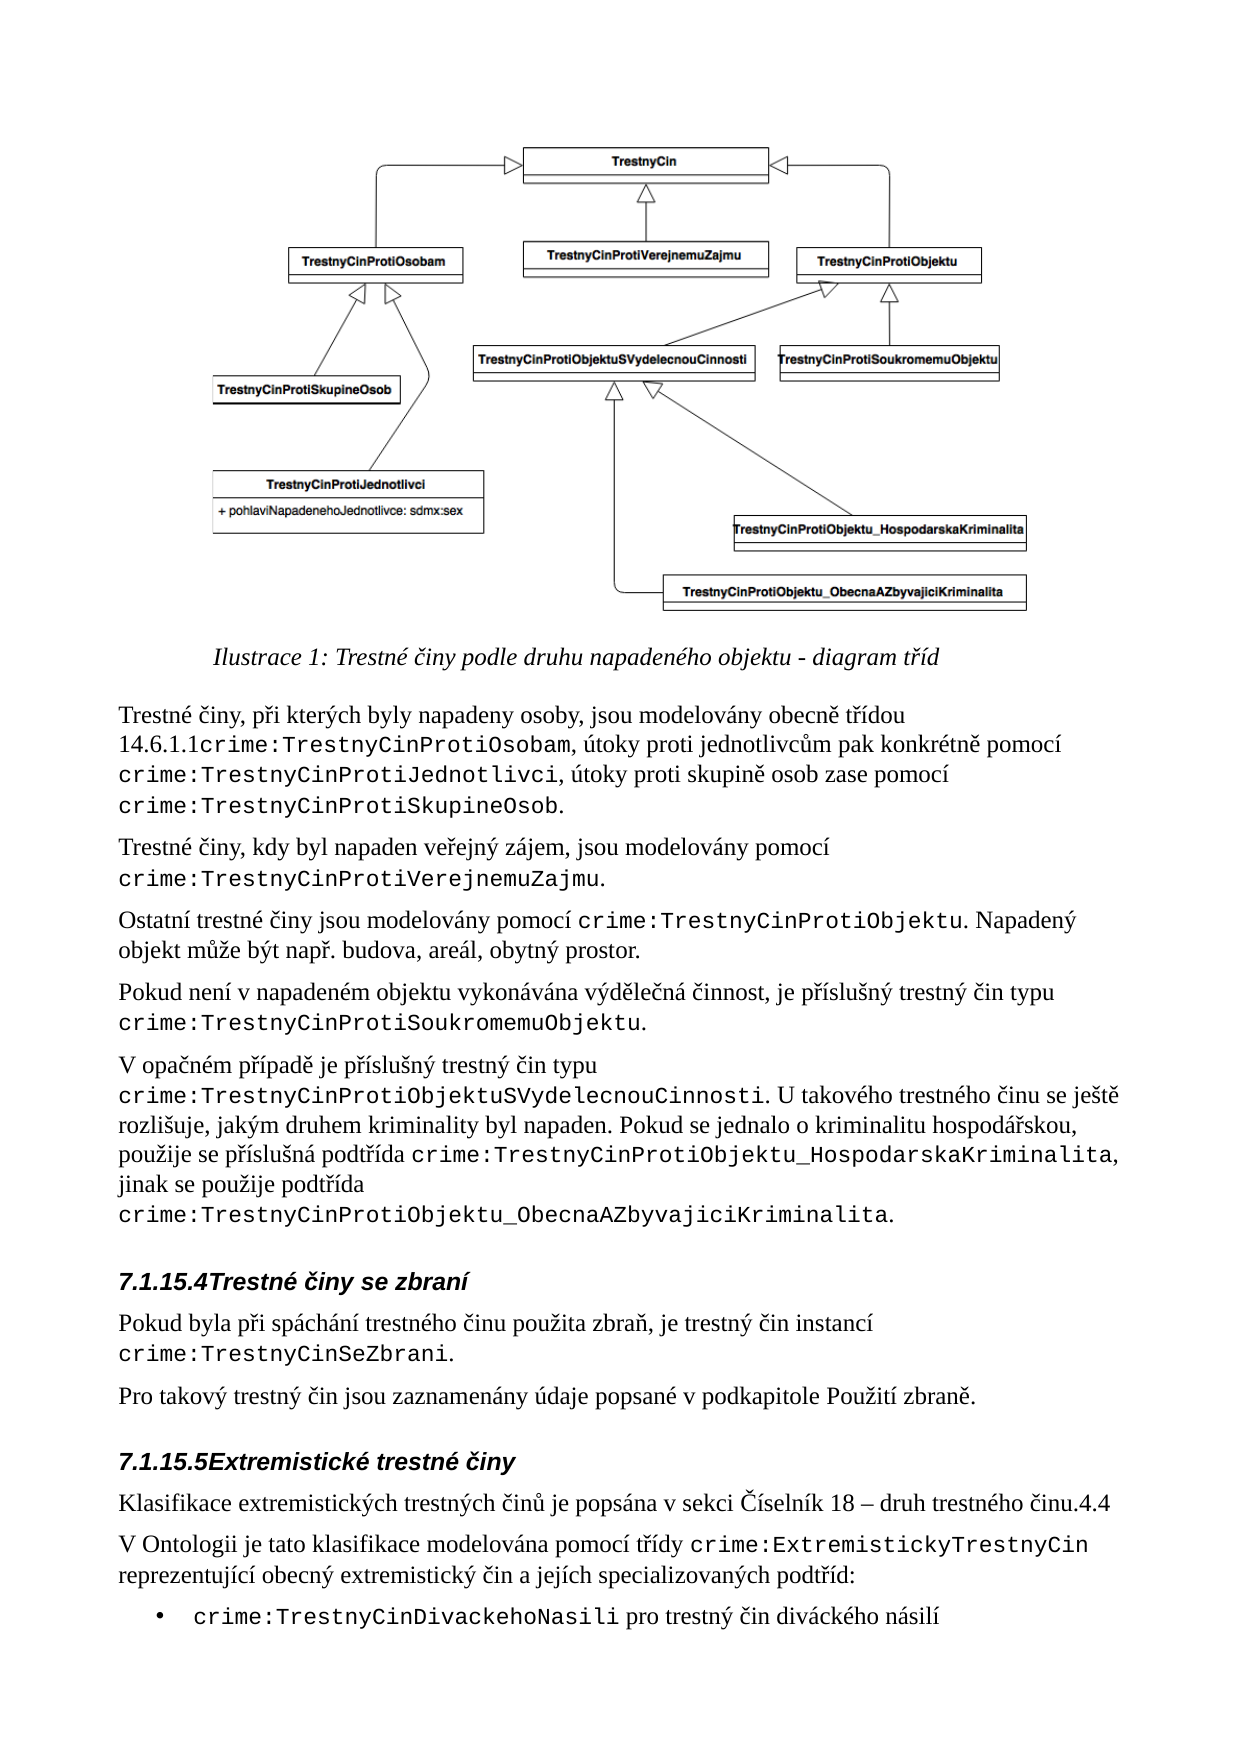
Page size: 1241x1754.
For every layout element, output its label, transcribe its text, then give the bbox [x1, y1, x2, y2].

text Trestné činy, kdy byl napaden veřejný zájem, jsou modelovány pomocí crime:TrestnyCinProtiVerejnemuZajmu. [118, 832, 1122, 893]
text Ilustrace 1: Trestné činy podle druhu napadeného objektu - diagram tříd [213, 613, 1027, 671]
text Pro takový trestný čin jsou zaznamenány údaje popsané v podkapitole Použití zbraně. [118, 1381, 1122, 1410]
text Pokud není v napadeném objektu vykonávána výdělečná činnost, je příslušný trestný čin typu crime:TrestnyCinProtiSoukromemuObjektu. [118, 977, 1122, 1037]
text V Ontologii je tato klasifikace modelována pomocí třídy crime:ExtremistickyTrestnyCin reprezentující obecný extremistický čin a jejích specializovaných podtříd: [118, 1529, 1122, 1588]
list crime:TrestnyCinDivackehoNasili pro trestný čin diváckého násilí [156, 1601, 1122, 1631]
text Ostatní trestné činy jsou modelovány pomocí crime:TrestnyCinProtiObjektu. Napadený objekt může být např. budova, areál, obytný prostor. [118, 905, 1122, 964]
picture [212, 147, 1028, 613]
text Klasifikace extremistických trestných činů je popsána v sekci Číselník 18 – druh trestného činu.4.4 [118, 1488, 1122, 1517]
subtitle Trestné činy se zbraní [118, 1267, 1122, 1296]
text V opačném případě je příslušný trestný čin typu crime:TrestnyCinProtiObjektuSVydelecnouCinnosti. U takového trestného činu se ještě rozlišuje, jakým druhem kriminality byl napaden. Pokud se jednalo o kriminalitu hospodářskou, použije se příslušná podtřída crime:TrestnyCinProtiObjektu_HospodarskaKriminalita, jinak se použije podtřída crime:TrestnyCinProtiObjektu_ObecnaAZbyvajiciKriminalita. [118, 1050, 1122, 1229]
text Trestné činy, při kterých byly napadeny osoby, jsou modelovány obecně třídou crime:TrestnyCinProtiOsobam, útoky proti jednotlivcům pak konkrétně pomocí crime:TrestnyCinProtiJednotlivci, útoky proti skupině osob zase pomocí crime:TrestnyCinProtiSkupineOsob. [118, 118, 1122, 820]
text Pokud byla při spáchání trestného činu použita zbraň, je trestný čin instancí crime:TrestnyCinSeZbrani. [118, 1308, 1122, 1368]
subtitle Extremistické trestné činy [118, 1447, 1122, 1476]
